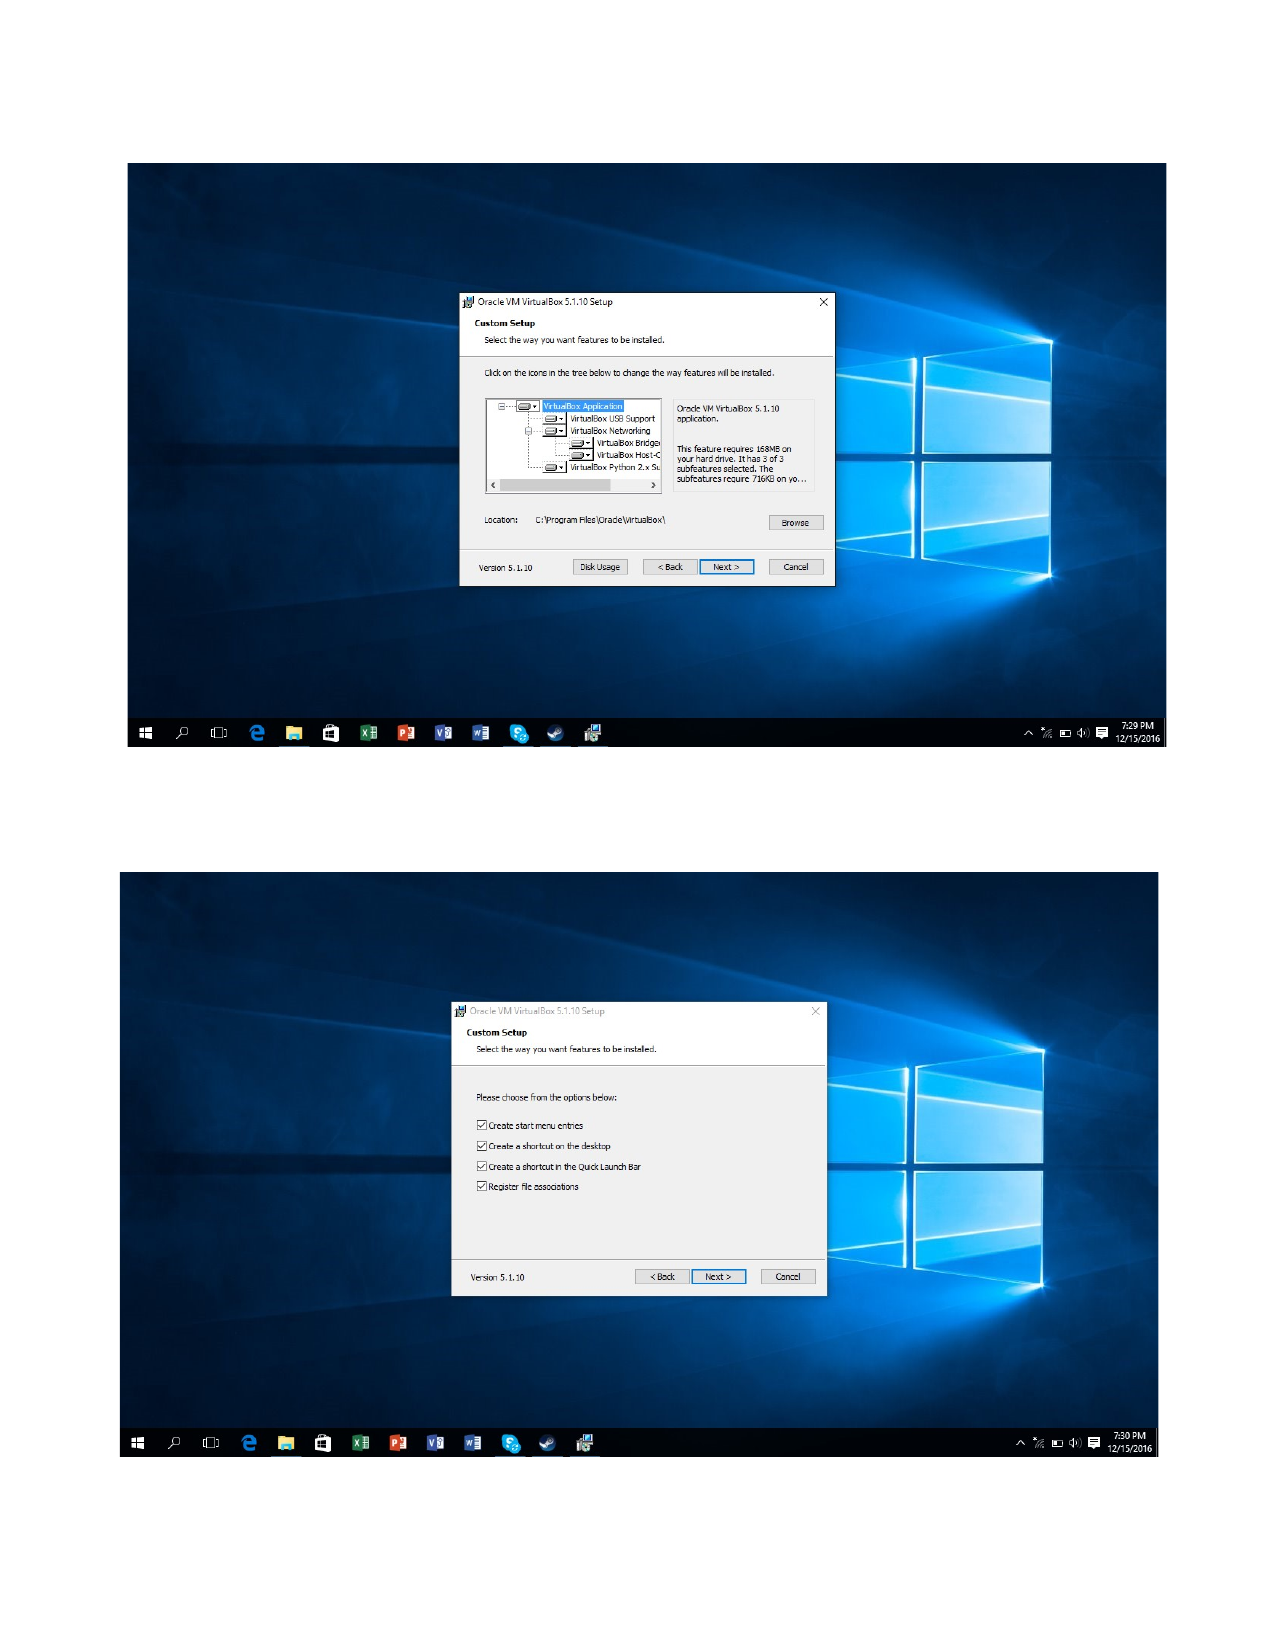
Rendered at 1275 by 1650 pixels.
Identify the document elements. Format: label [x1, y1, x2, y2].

picture [127, 163, 1167, 747]
picture [119, 872, 1159, 1457]
